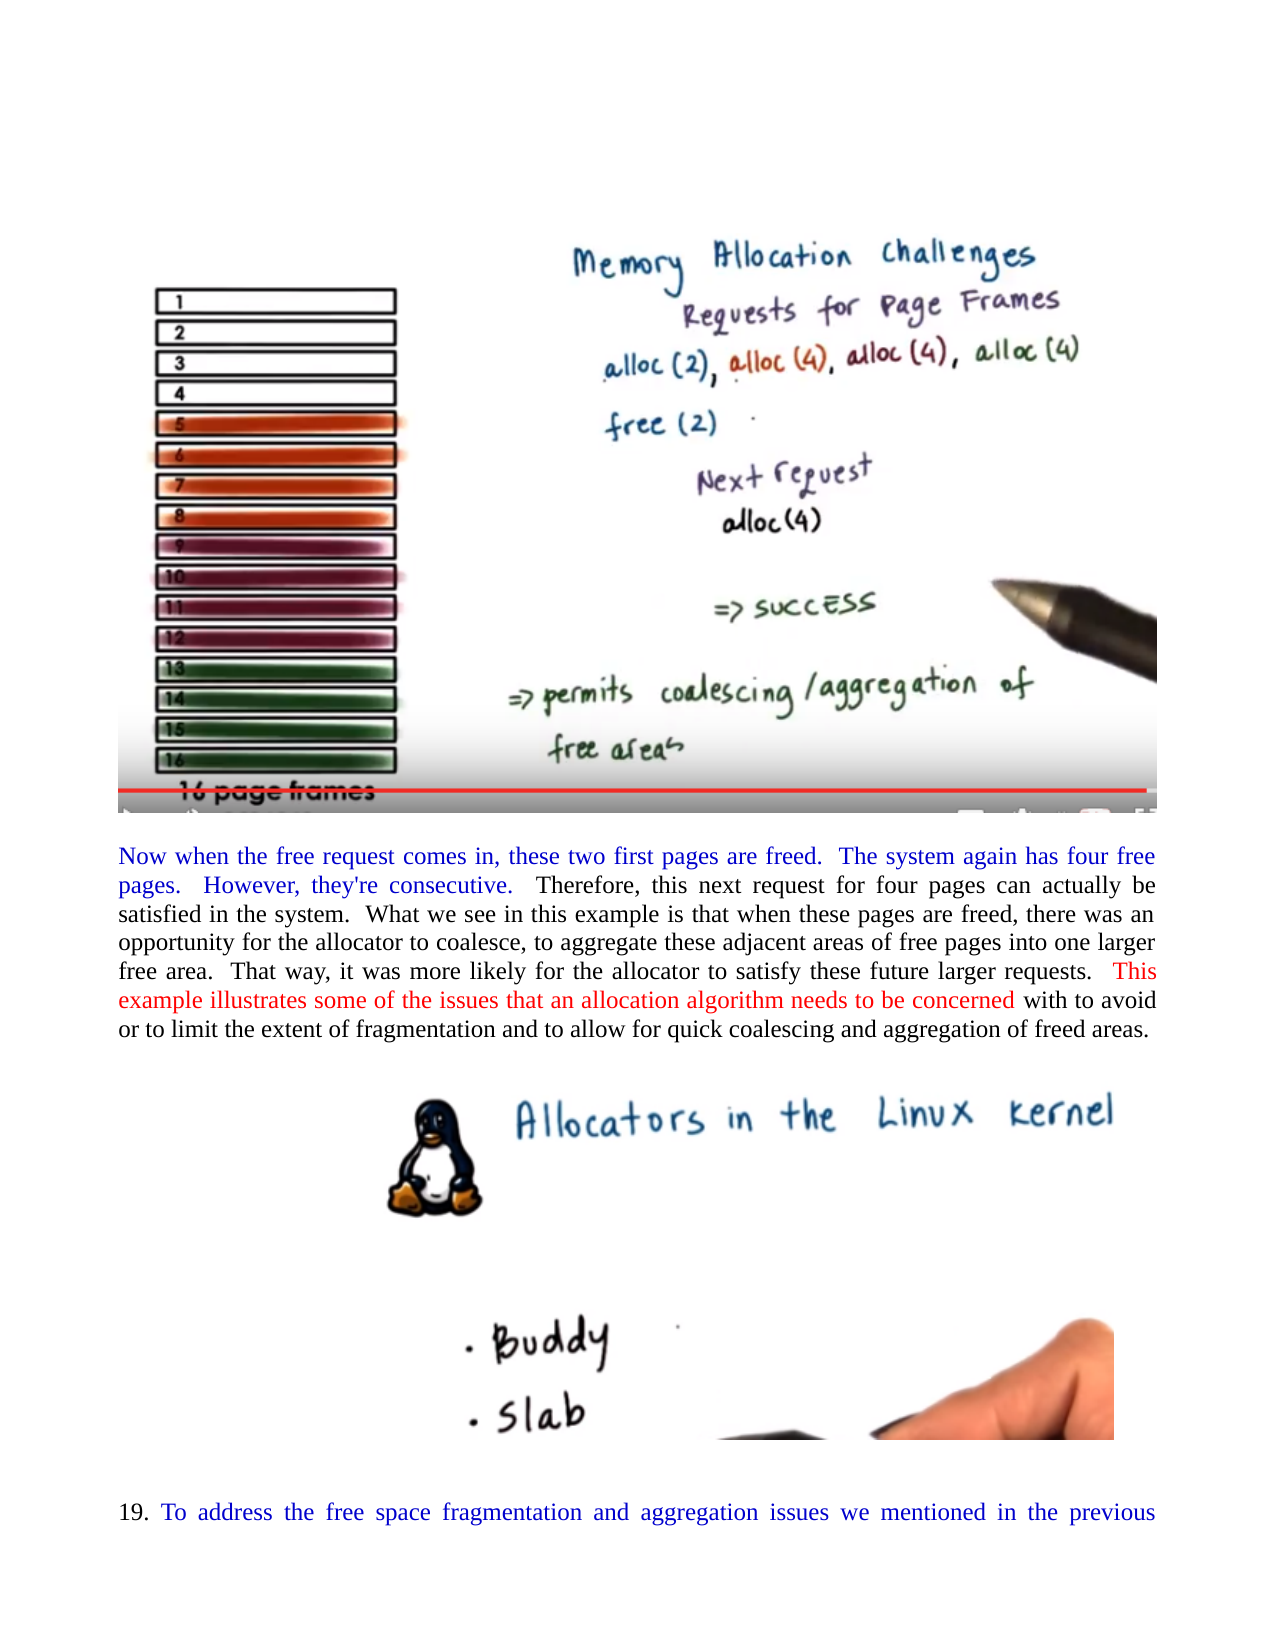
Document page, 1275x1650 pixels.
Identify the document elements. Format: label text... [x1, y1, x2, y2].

picture [161, 1071, 1114, 1440]
text 19. To address the free space fragmentation and aggregation issues we mentioned in the previous [118, 1497, 1157, 1526]
picture [118, 233, 1157, 813]
text Now when the free request comes in, these two first pages are freed. The system again has four free pages. However, they're consecutive. Therefore, this next request for four pages can actually be satisfied in the system. What we see in this example is that when these pages are freed, there was an opportunity for the allocator to coalesce, to aggregate these adjacent areas of free pages into one larger free area. That way, it was more likely for the allocator to satisfy these future larger requests. This example illustrates some of the issues that an allocation algorithm needs to be concerned with to avoid or to limit the extent of fragmentation and to allow for quick coalescing and aggregation of freed areas. [118, 841, 1157, 1042]
